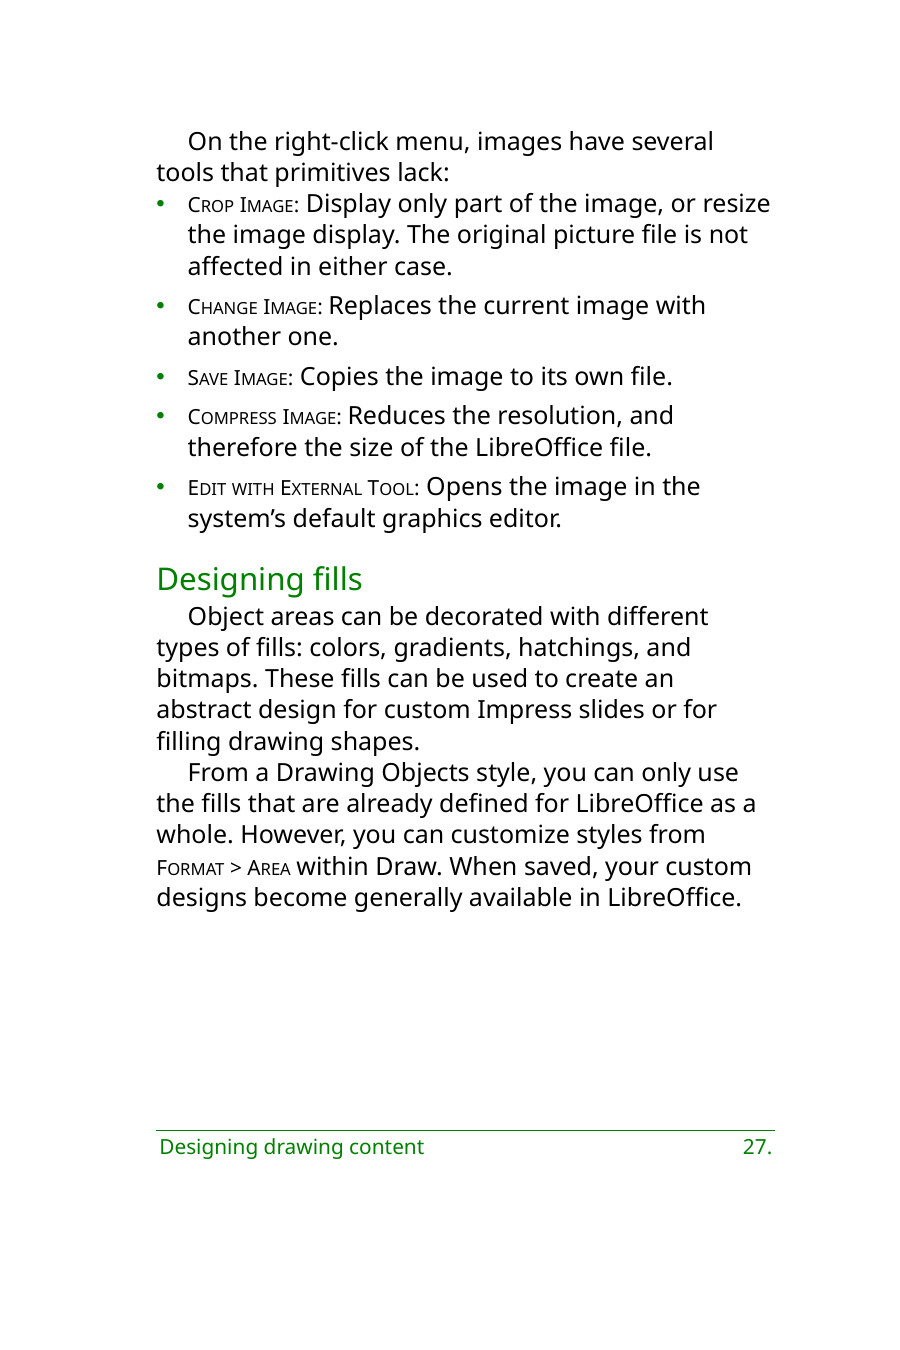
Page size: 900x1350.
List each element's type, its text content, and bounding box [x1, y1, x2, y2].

list Crop Image: Display only part of the image, or resize the image display. The original picture file is not affected in either case. [156, 187, 775, 281]
text On the right-click menu, images have several tools that primitives lack: [156, 125, 775, 187]
list Compress Image: Reduces the resolution, and therefore the size of the LibreOffice file. [156, 400, 775, 462]
text Object areas can be decorated with different types of fills: colors, gradients, hatchings, and bitmaps. These fills can be used to create an abstract design for custom Impress slides or for filling drawing shapes. [156, 600, 775, 756]
subtitle Designing fills [156, 557, 775, 600]
list Edit with External Tool: Opens the image in the system’s default graphics editor. [156, 471, 775, 533]
list Change Image: Replaces the current image with another one. [156, 289, 775, 352]
list Save Image: Copies the image to its own file. [156, 360, 775, 392]
text From a Drawing Objects style, you can only use the fills that are already defined for LibreOffice as a whole. However, you can customize styles from Format > Area within Draw. When saved, your custom designs become generally available in LibreOffice. [156, 756, 775, 912]
